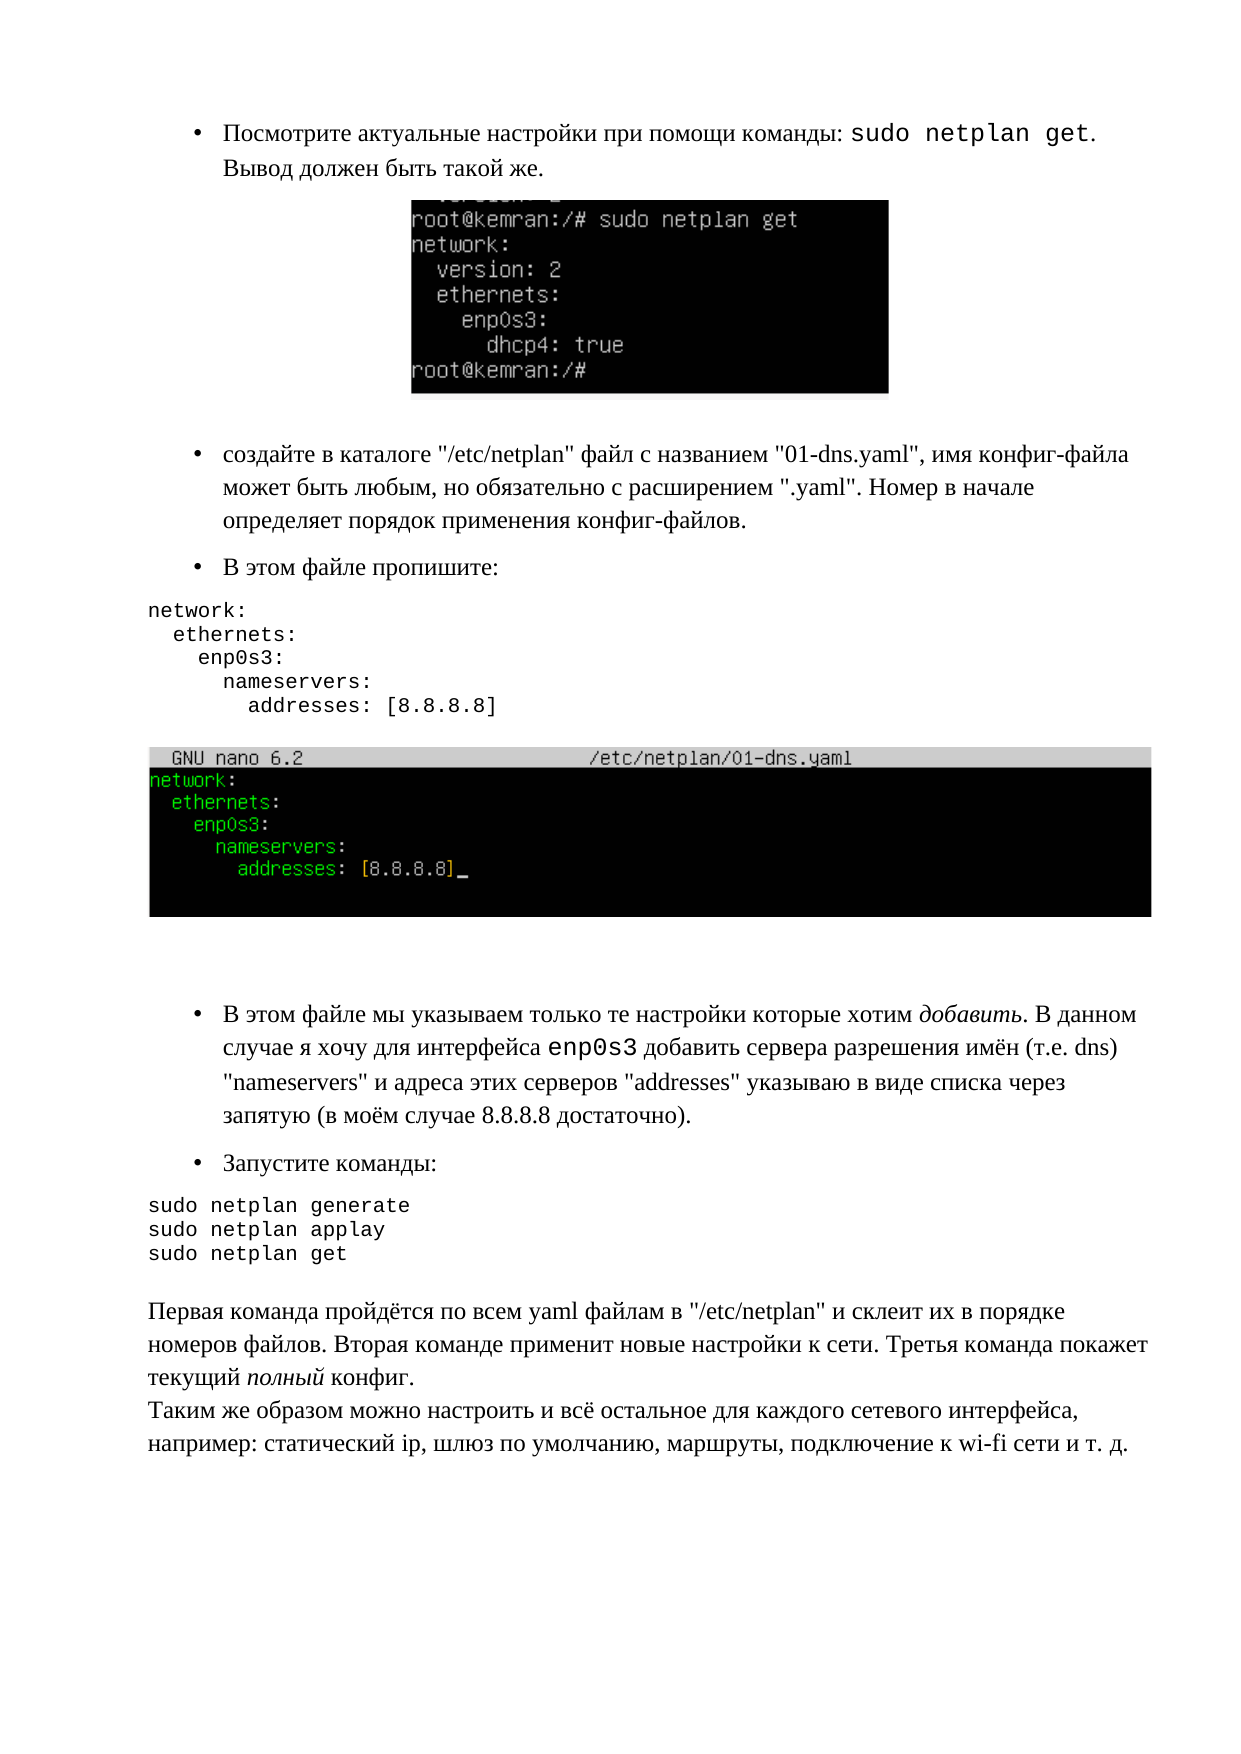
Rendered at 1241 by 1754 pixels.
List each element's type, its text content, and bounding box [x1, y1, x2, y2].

list создайте в каталоге "/etc/netplan" файл с названием "01-dns.yaml", имя конфиг-файла может быть любым, но обязательно с расширением ".yaml". Номер в начале определяет порядок применения конфиг-файлов. [193, 439, 1152, 534]
text sudo netplan applay [148, 1219, 1152, 1243]
picture [147, 747, 1152, 917]
picture [410, 200, 889, 400]
list В этом файле мы указываем только те настройки которые хотим добавить. В данном случае я хочу для интерфейса enp0s3 добавить сервера разрешения имён (т.е. dns) "nameservers" и адреса этих серверов "addresses" указываю в виде списка через запятую (в моём случае 8.8.8.8 достаточно). [193, 999, 1152, 1129]
text addresses: [8.8.8.8] [148, 695, 1152, 718]
text sudo netplan generate [148, 1195, 1152, 1219]
text Первая команда пройдётся по всем yaml файлам в "/etc/netplan" и склеит их в порядке номеров файлов. Вторая команде применит новые настройки к сети. Третья команда покажет текущий полный конфиг. Таким же образом можно настроить и всё остальное для каждого сетевого интерфейса, например: статический ip, шлюз по умолчанию, маршруты, подключение к wi-fi сети и т. д. [148, 1296, 1152, 1457]
text network: [148, 600, 1152, 624]
text ethernets: [148, 624, 1152, 647]
text sudo netplan get [148, 1243, 1152, 1266]
text enp0s3: [148, 647, 1152, 671]
list Запустите команды: [193, 1148, 1152, 1177]
text nameservers: [148, 671, 1152, 695]
list Посмотрите актуальные настройки при помощи команды: sudo netplan get. Вывод должен быть такой же. [193, 118, 1152, 182]
list В этом файле пропишите: [193, 552, 1152, 581]
